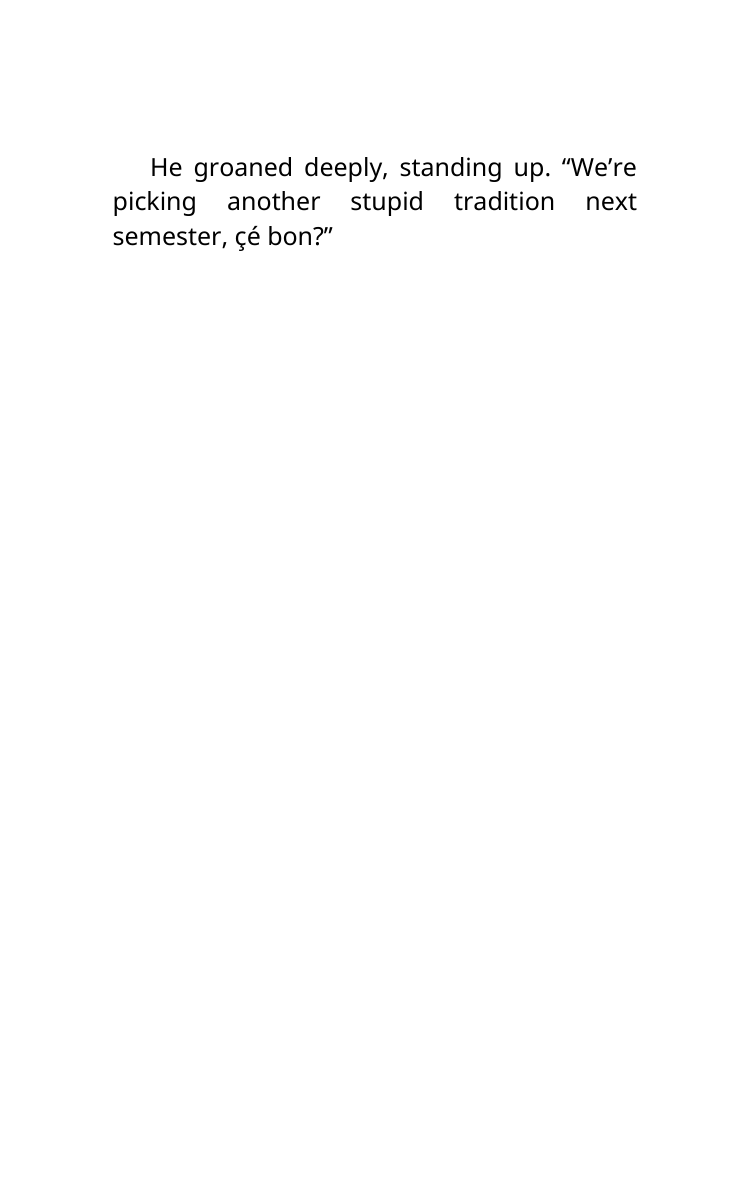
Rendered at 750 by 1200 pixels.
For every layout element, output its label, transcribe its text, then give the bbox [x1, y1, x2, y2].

text He groaned deeply, standing up. “We’re picking another stupid tradition next semester, çé bon?” [112, 150, 637, 252]
